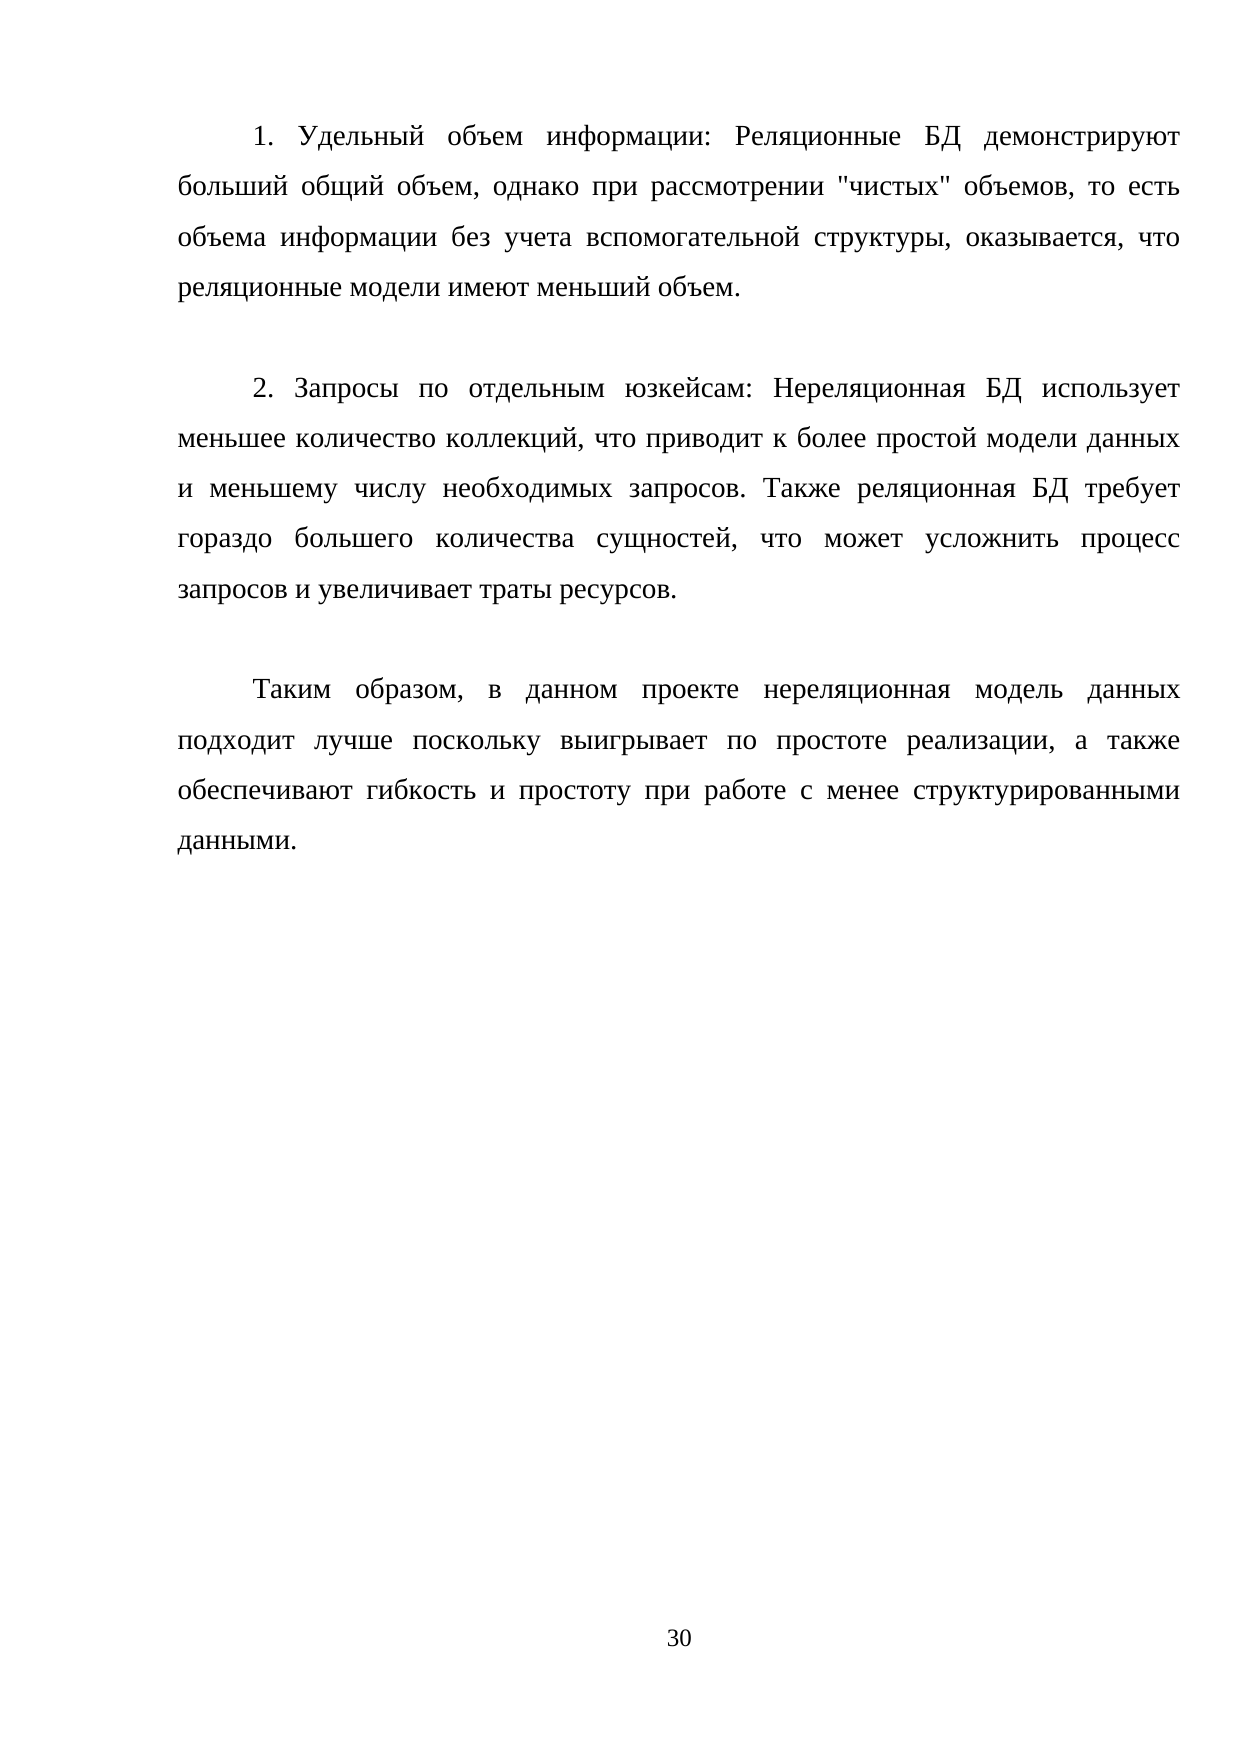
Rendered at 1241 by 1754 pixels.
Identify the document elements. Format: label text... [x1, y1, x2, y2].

text Таким образом, в данном проекте нереляционная модель данных подходит лучше поскольку выигрывает по простоте реализации, а также обеспечивают гибкость и простоту при работе с менее структурированными данными. [177, 672, 1181, 856]
text 2. Запросы по отдельным юзкейсам: Нереляционная БД использует меньшее количество коллекций, что приводит к более простой модели данных и меньшему числу необходимых запросов. Также реляционная БД требует гораздо большего количества сущностей, что может усложнить процесс запросов и увеличивает траты ресурсов. [177, 370, 1181, 604]
text 1. Удельный объем информации: Реляционные БД демонстрируют больший общий объем, однако при рассмотрении "чистых" объемов, то есть объема информации без учета вспомогательной структуры, оказывается, что реляционные модели имеют меньший объем. [177, 118, 1181, 303]
